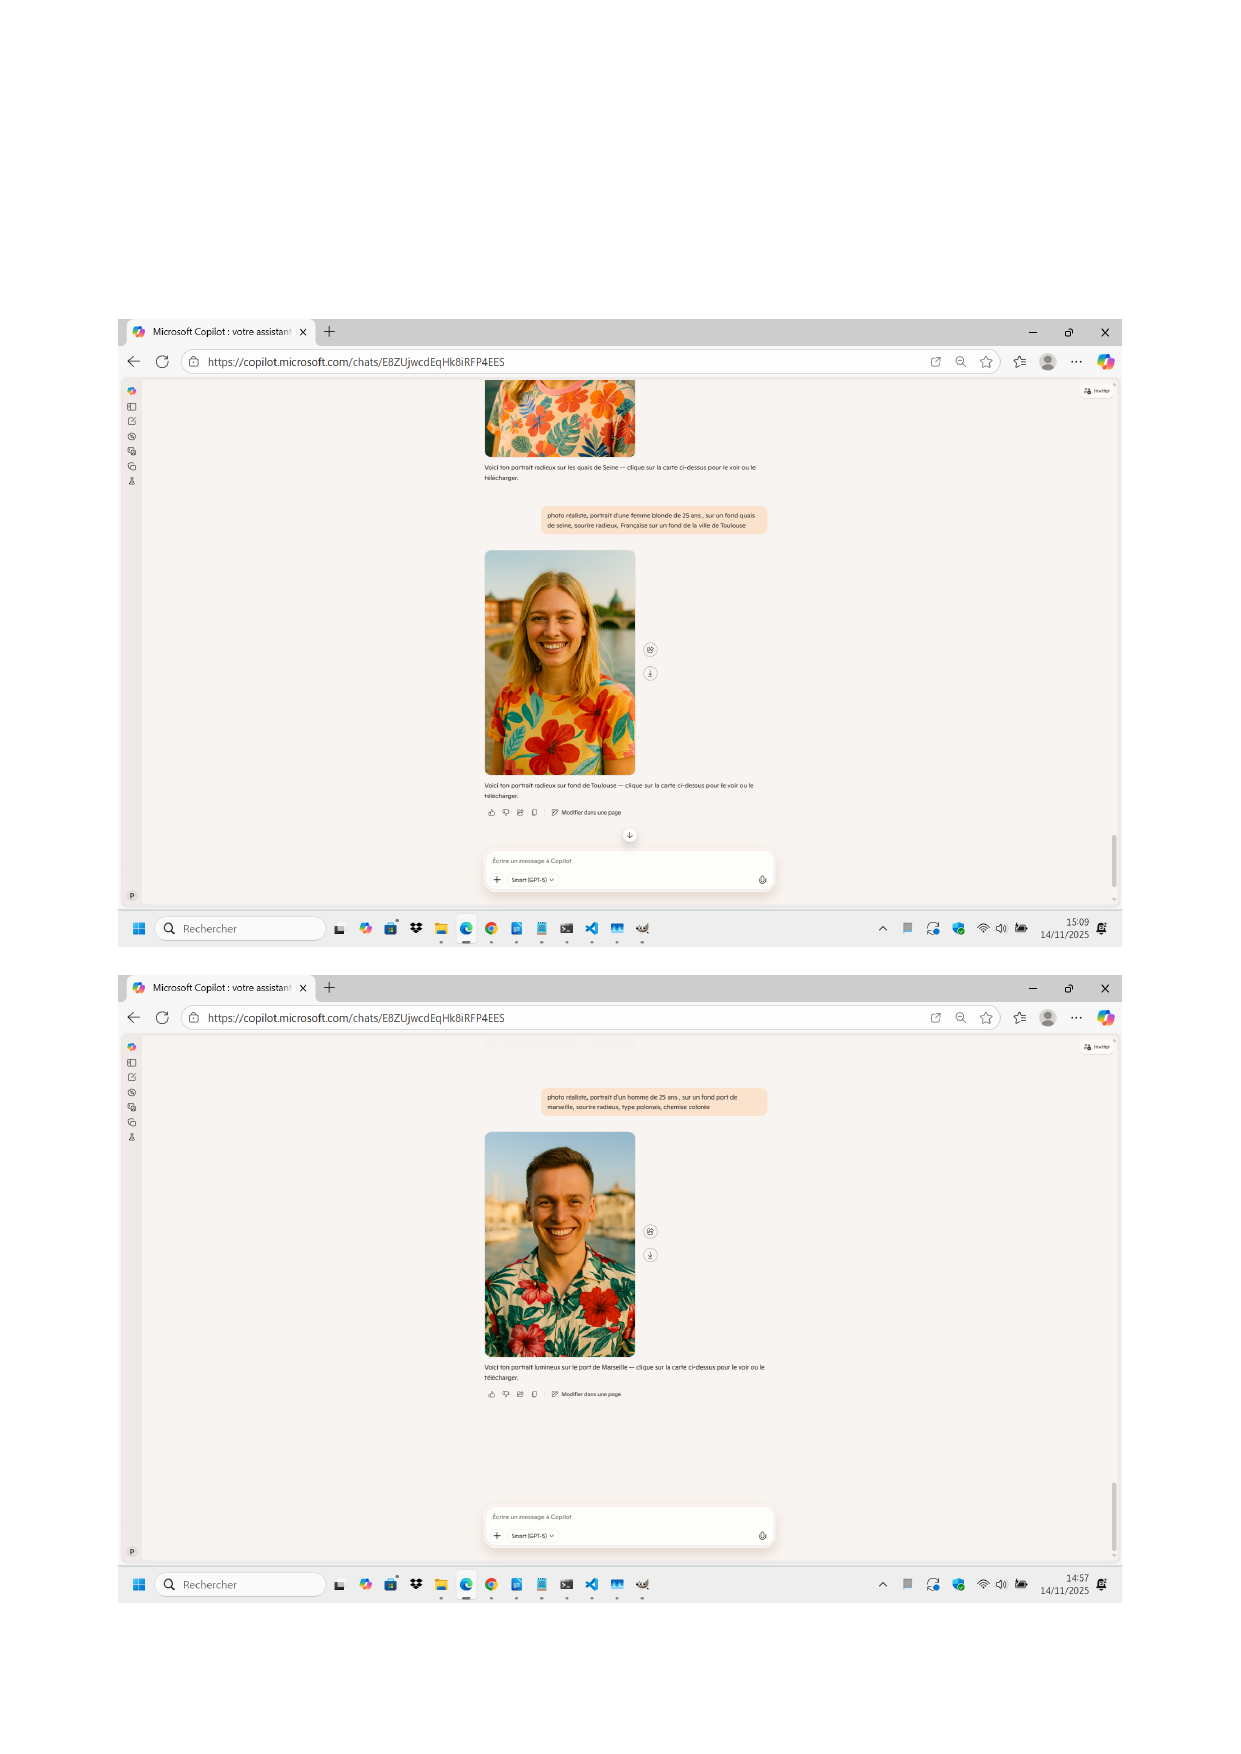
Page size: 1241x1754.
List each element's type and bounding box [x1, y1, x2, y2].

picture [118, 319, 1123, 947]
picture [118, 975, 1123, 1603]
